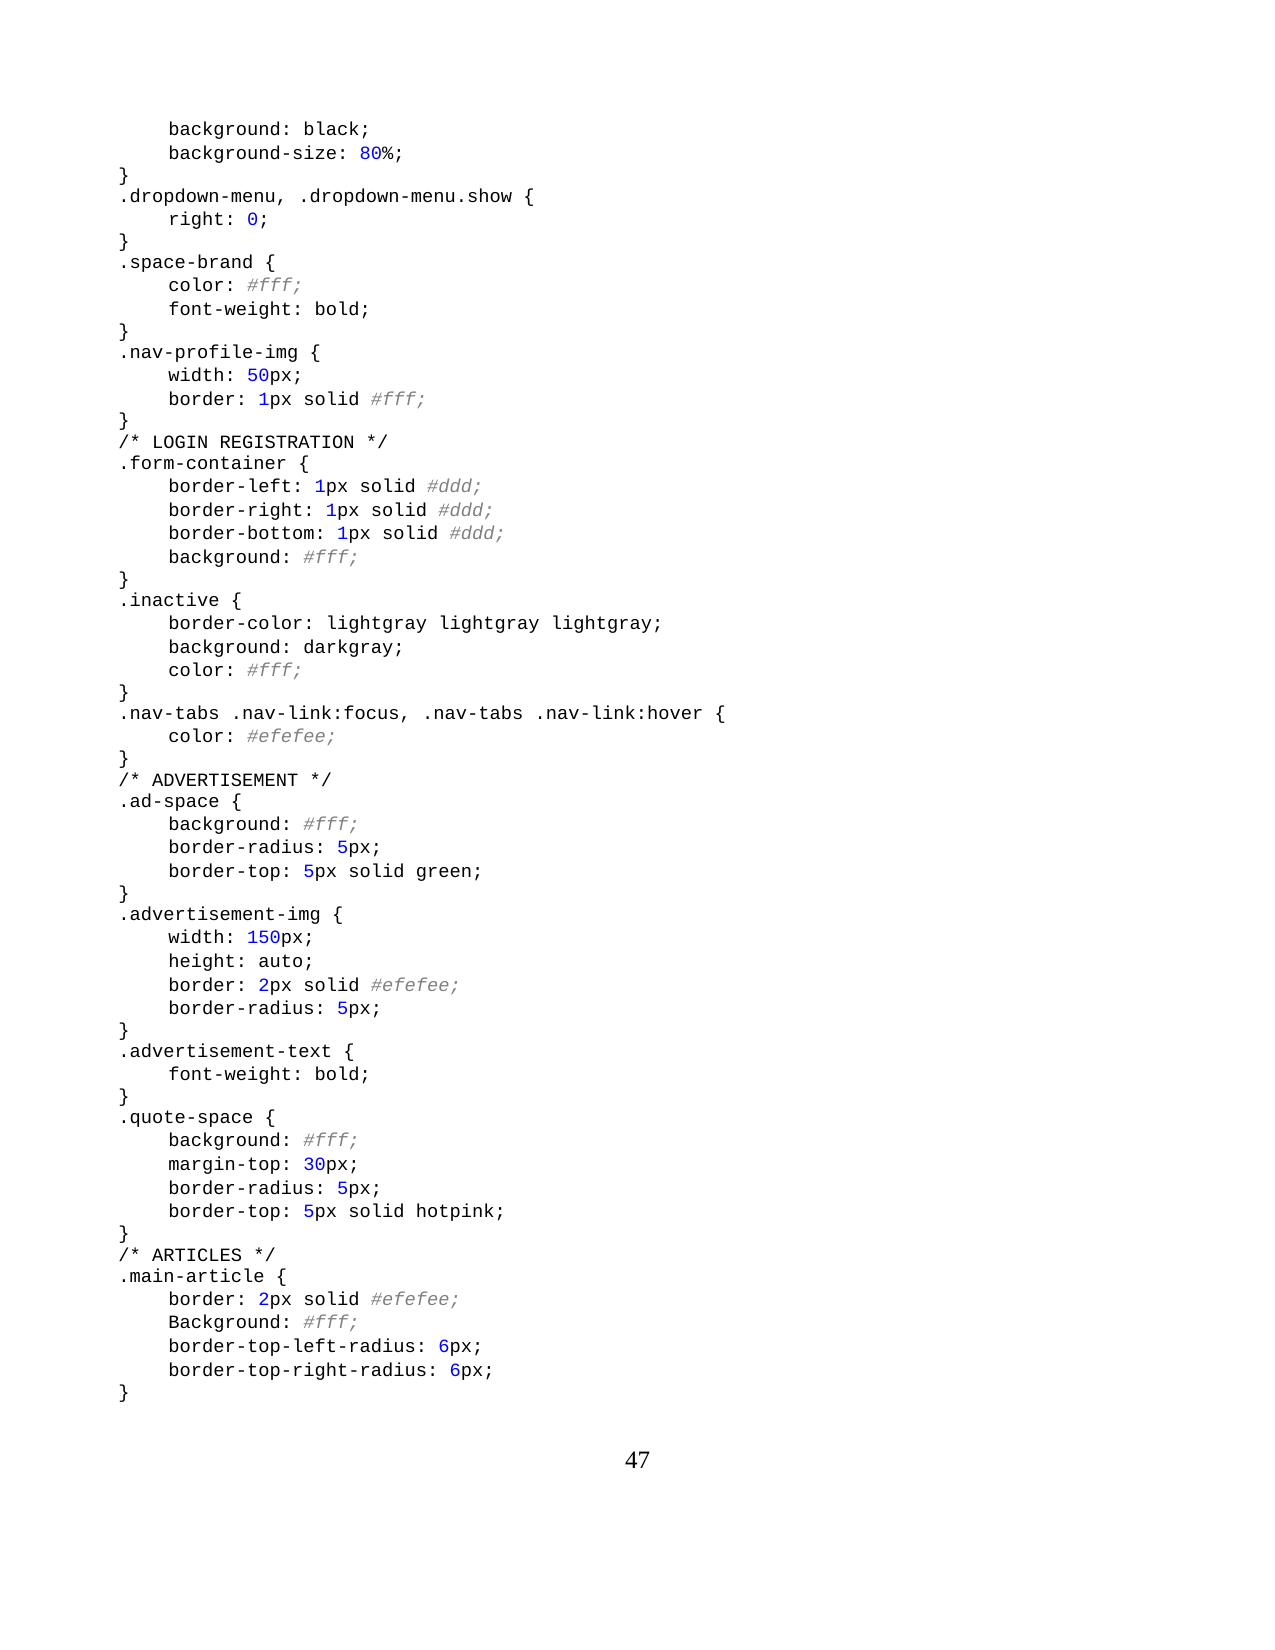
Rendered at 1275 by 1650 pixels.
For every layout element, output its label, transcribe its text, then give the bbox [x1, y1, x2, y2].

text border-top-right-radius: 6px; [118, 1359, 1157, 1382]
text .advertisement-text { [118, 1042, 1157, 1063]
text .dropdown-menu, .dropdown-menu.show { [118, 187, 1157, 208]
text .space-brand { [118, 253, 1157, 274]
text /* ARTICLES */ [118, 1245, 1157, 1267]
text } [118, 321, 1157, 343]
text border-top: 5px solid green; [118, 860, 1157, 884]
text font-weight: bold; [118, 1063, 1157, 1087]
text height: auto; [118, 950, 1157, 973]
text border: 2px solid #efefee; [118, 973, 1157, 997]
text /* LOGIN REGISTRATION */ [118, 432, 1157, 454]
text } [118, 884, 1157, 905]
text } [118, 1087, 1157, 1108]
text color: #efefee; [118, 725, 1157, 749]
text border-bottom: 1px solid #ddd; [118, 522, 1157, 546]
text border-radius: 5px; [118, 836, 1157, 860]
text } [118, 165, 1157, 187]
text .ad-space { [118, 792, 1157, 813]
text .quote-space { [118, 1108, 1157, 1129]
text border-left: 1px solid #ddd; [118, 475, 1157, 498]
text } [118, 749, 1157, 770]
text border-top-left-radius: 6px; [118, 1335, 1157, 1359]
text .nav-tabs .nav-link:focus, .nav-tabs .nav-link:hover { [118, 704, 1157, 725]
text border-color: lightgray lightgray lightgray; [118, 612, 1157, 636]
text color: #fff; [118, 659, 1157, 683]
text .main-article { [118, 1267, 1157, 1288]
text width: 150px; [118, 926, 1157, 950]
text color: #fff; [118, 274, 1157, 298]
text border-radius: 5px; [118, 997, 1157, 1021]
text background: #fff; [118, 1129, 1157, 1153]
text .inactive { [118, 591, 1157, 612]
text } [118, 1021, 1157, 1042]
text width: 50px; [118, 364, 1157, 387]
text } [118, 1382, 1157, 1404]
text } [118, 683, 1157, 704]
text .nav-profile-img { [118, 343, 1157, 364]
text font-weight: bold; [118, 298, 1157, 321]
text right: 0; [118, 208, 1157, 232]
text /* ADVERTISEMENT */ [118, 770, 1157, 792]
text border-right: 1px solid #ddd; [118, 498, 1157, 522]
text border: 2px solid #efefee; [118, 1288, 1157, 1311]
text background: darkgray; [118, 636, 1157, 659]
text margin-top: 30px; [118, 1153, 1157, 1177]
text } [118, 411, 1157, 432]
text } [118, 569, 1157, 591]
text background: #fff; [118, 546, 1157, 569]
text } [118, 1224, 1157, 1245]
text border: 1px solid #fff; [118, 387, 1157, 411]
text background-size: 80%; [118, 142, 1157, 165]
text background: black; [118, 118, 1157, 142]
text Background: #fff; [118, 1311, 1157, 1335]
text } [118, 232, 1157, 253]
text border-radius: 5px; [118, 1177, 1157, 1200]
text .form-container { [118, 454, 1157, 475]
text background: #fff; [118, 813, 1157, 836]
text border-top: 5px solid hotpink; [118, 1200, 1157, 1224]
text .advertisement-img { [118, 905, 1157, 926]
